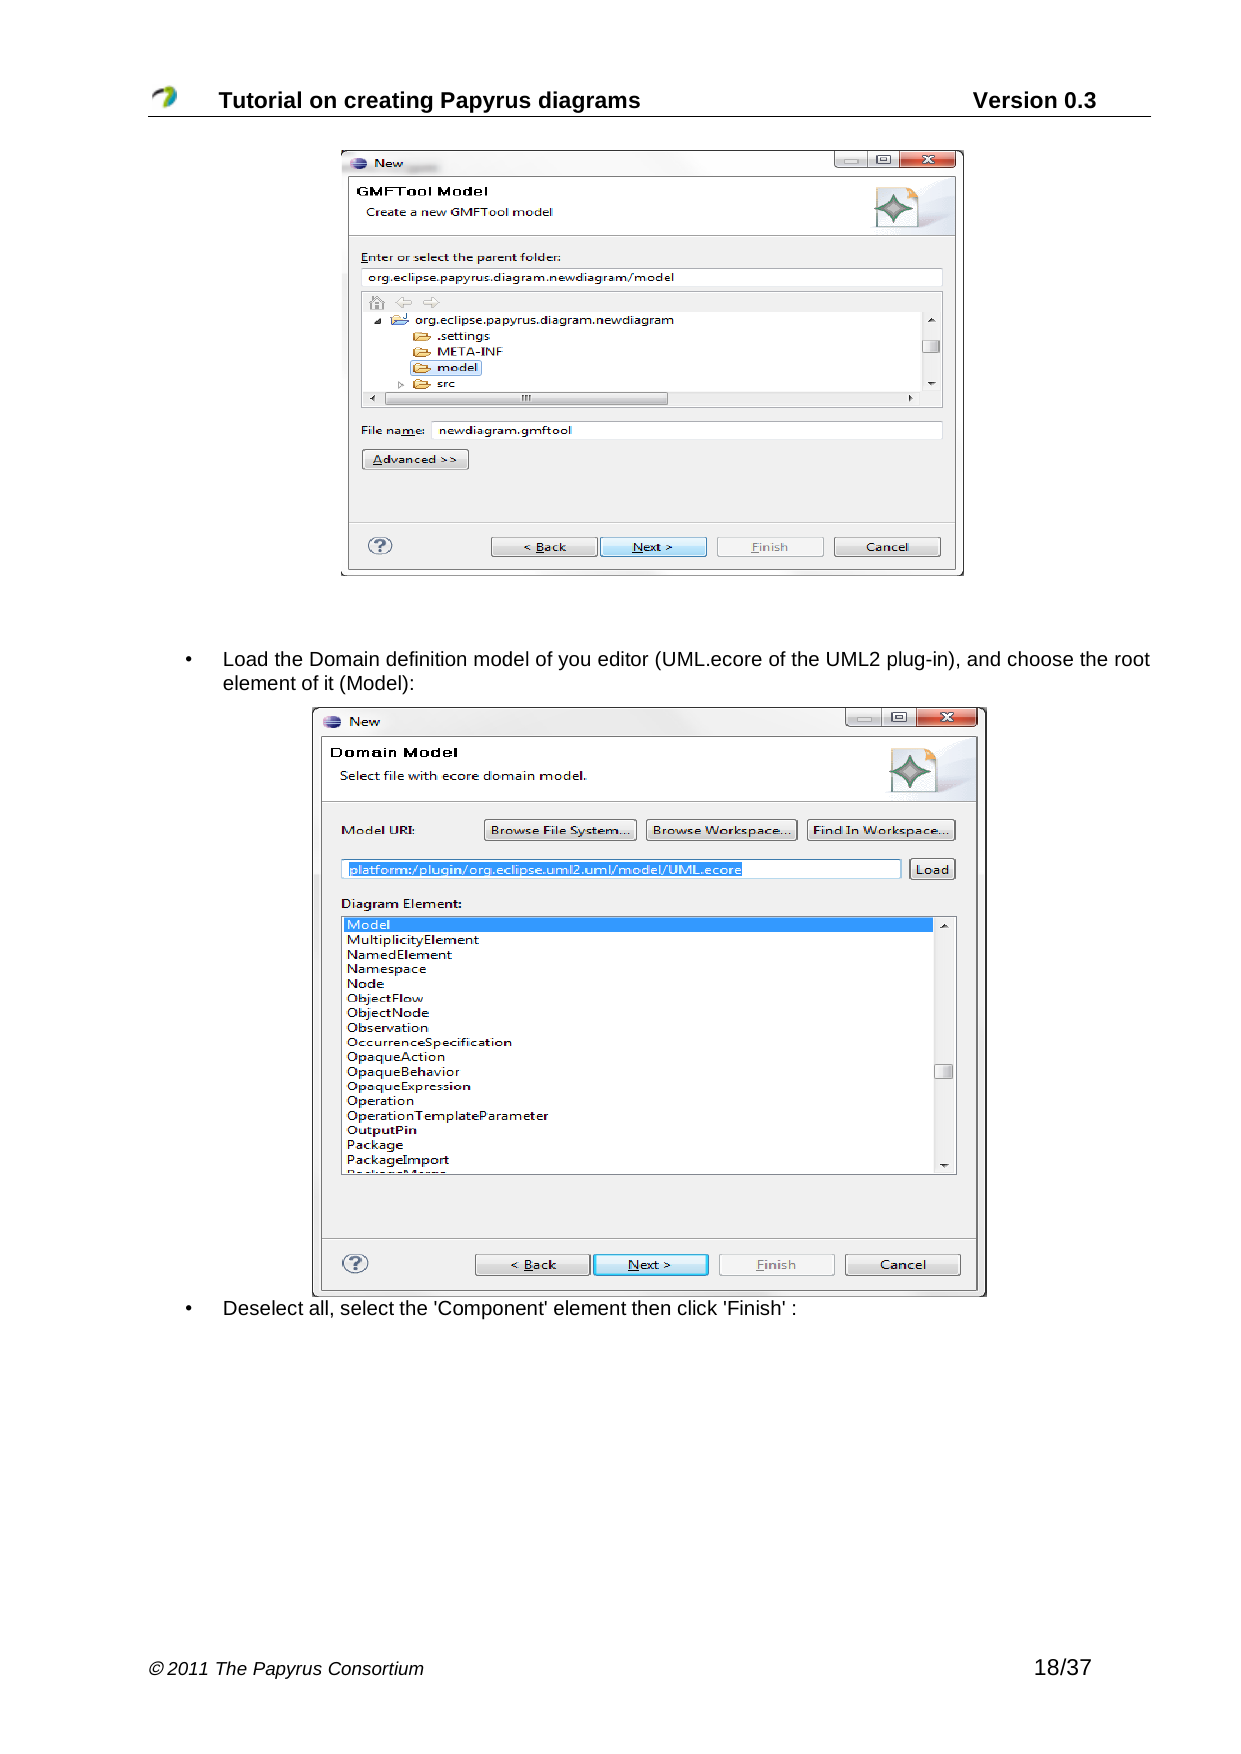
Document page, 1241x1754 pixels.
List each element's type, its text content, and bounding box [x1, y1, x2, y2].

picture [341, 150, 964, 576]
picture [312, 707, 987, 1297]
list Load the Domain definition model of you editor (UML.ecore of the UML2 plug-in), and choose the root element of it (Model): [185, 648, 1151, 695]
picture [152, 84, 177, 110]
list Deselect all, select the 'Component' element then click 'Finish' : [185, 1279, 1151, 1320]
